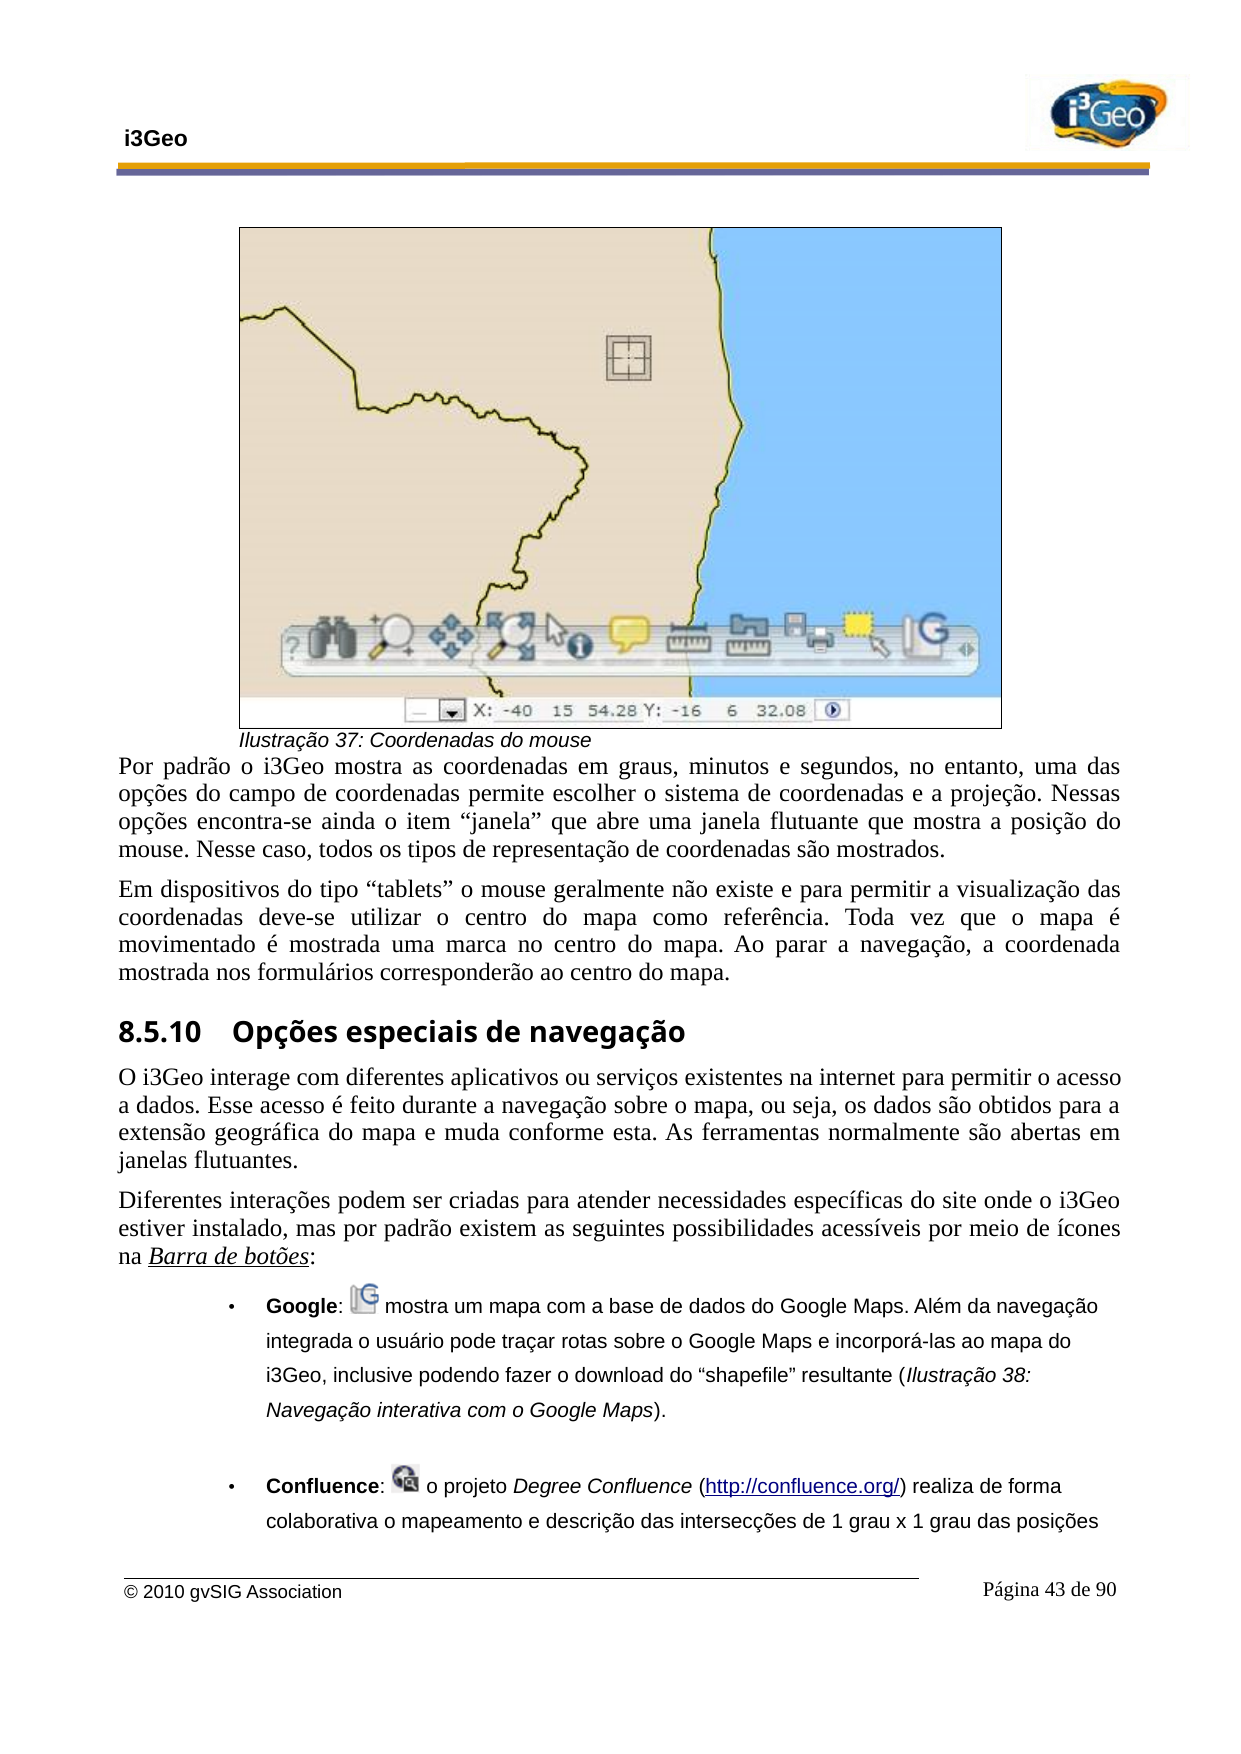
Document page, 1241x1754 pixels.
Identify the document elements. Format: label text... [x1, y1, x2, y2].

text Em dispositivos do tipo “tablets” o mouse geralmente não existe e para permitir a visualização das coordenadas deve-se utilizar o centro do mapa como referência. Toda vez que o mapa é movimentado é mostrada uma marca no centro do mapa. Ao parar a navegação, a coordenada mostrada nos formulários corresponderão ao centro do mapa. [118, 875, 1122, 986]
text Por padrão o i3Geo mostra as coordenadas em graus, minutos e segundos, no entanto, uma das opções do campo de coordenadas permite escolher o sistema de coordenadas e a projeção. Nessas opções encontra-se ainda o item “janela” que abre uma janela flutuante que mostra a posição do mouse. Nesse caso, todos os tipos de representação de coordenadas são mostrados. [118, 214, 1122, 863]
picture [390, 1463, 421, 1494]
list Google: mostra um mapa com a base de dados do Google Maps. Além da navegação integrada o usuário pode traçar rotas sobre o Google Maps e incorporá-las ao mapa do i3Geo, inclusive podendo fazer o download do “shapefile” resultante (Ilustração 38: Navegação interativa com o Google Maps). [228, 1282, 1122, 1422]
list Confluence: o projeto Degree Confluence (http://confluence.org/) realiza de forma colaborativa o mapeamento e descrição das intersecções de 1 grau x 1 grau das posições [228, 1464, 1122, 1532]
picture [349, 1282, 379, 1314]
subtitle Opções especiais de navegação [118, 1011, 1122, 1051]
text O i3Geo interage com diferentes aplicativos ou serviços existentes na internet para permitir o acesso a dados. Esse acesso é feito durante a navegação sobre o mapa, ou seja, os dados são obtidos para a extensão geográfica do mapa e muda conforme esta. As ferramentas normalmente são abertas em janelas flutuantes. [118, 1063, 1122, 1174]
picture [240, 228, 1001, 728]
text Diferentes interações podem ser criadas para atender necessidades específicas do site onde o i3Geo estiver instalado, mas por padrão existem as seguintes possibilidades acessíveis por meio de ícones na Barra de botões: [118, 1186, 1122, 1269]
picture [1025, 74, 1191, 151]
text Ilustração 37: Coordenadas do mouse [239, 729, 1001, 752]
